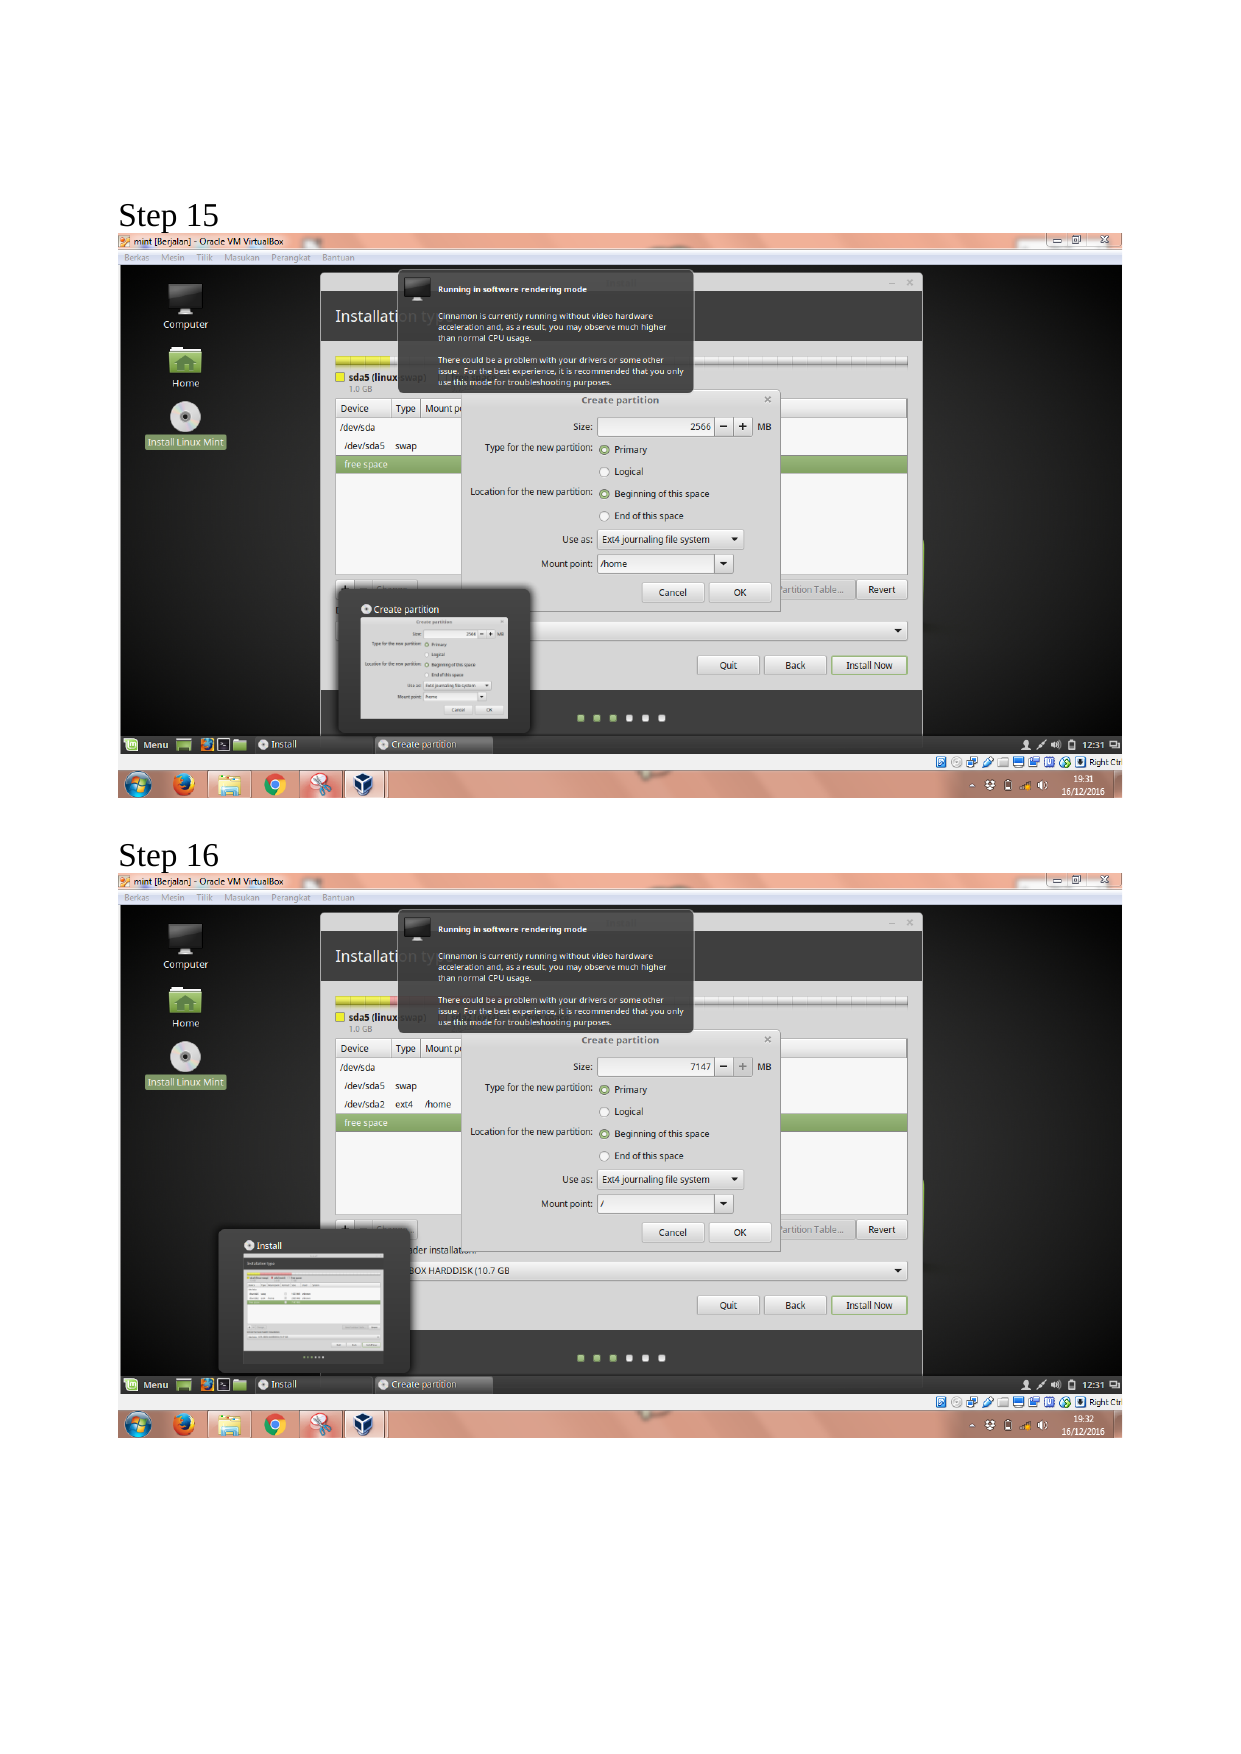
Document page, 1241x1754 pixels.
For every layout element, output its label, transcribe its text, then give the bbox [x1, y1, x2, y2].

picture [118, 233, 1123, 798]
picture [118, 873, 1123, 1438]
text Step 16 [118, 836, 1122, 873]
text Step 15 [118, 195, 1122, 233]
